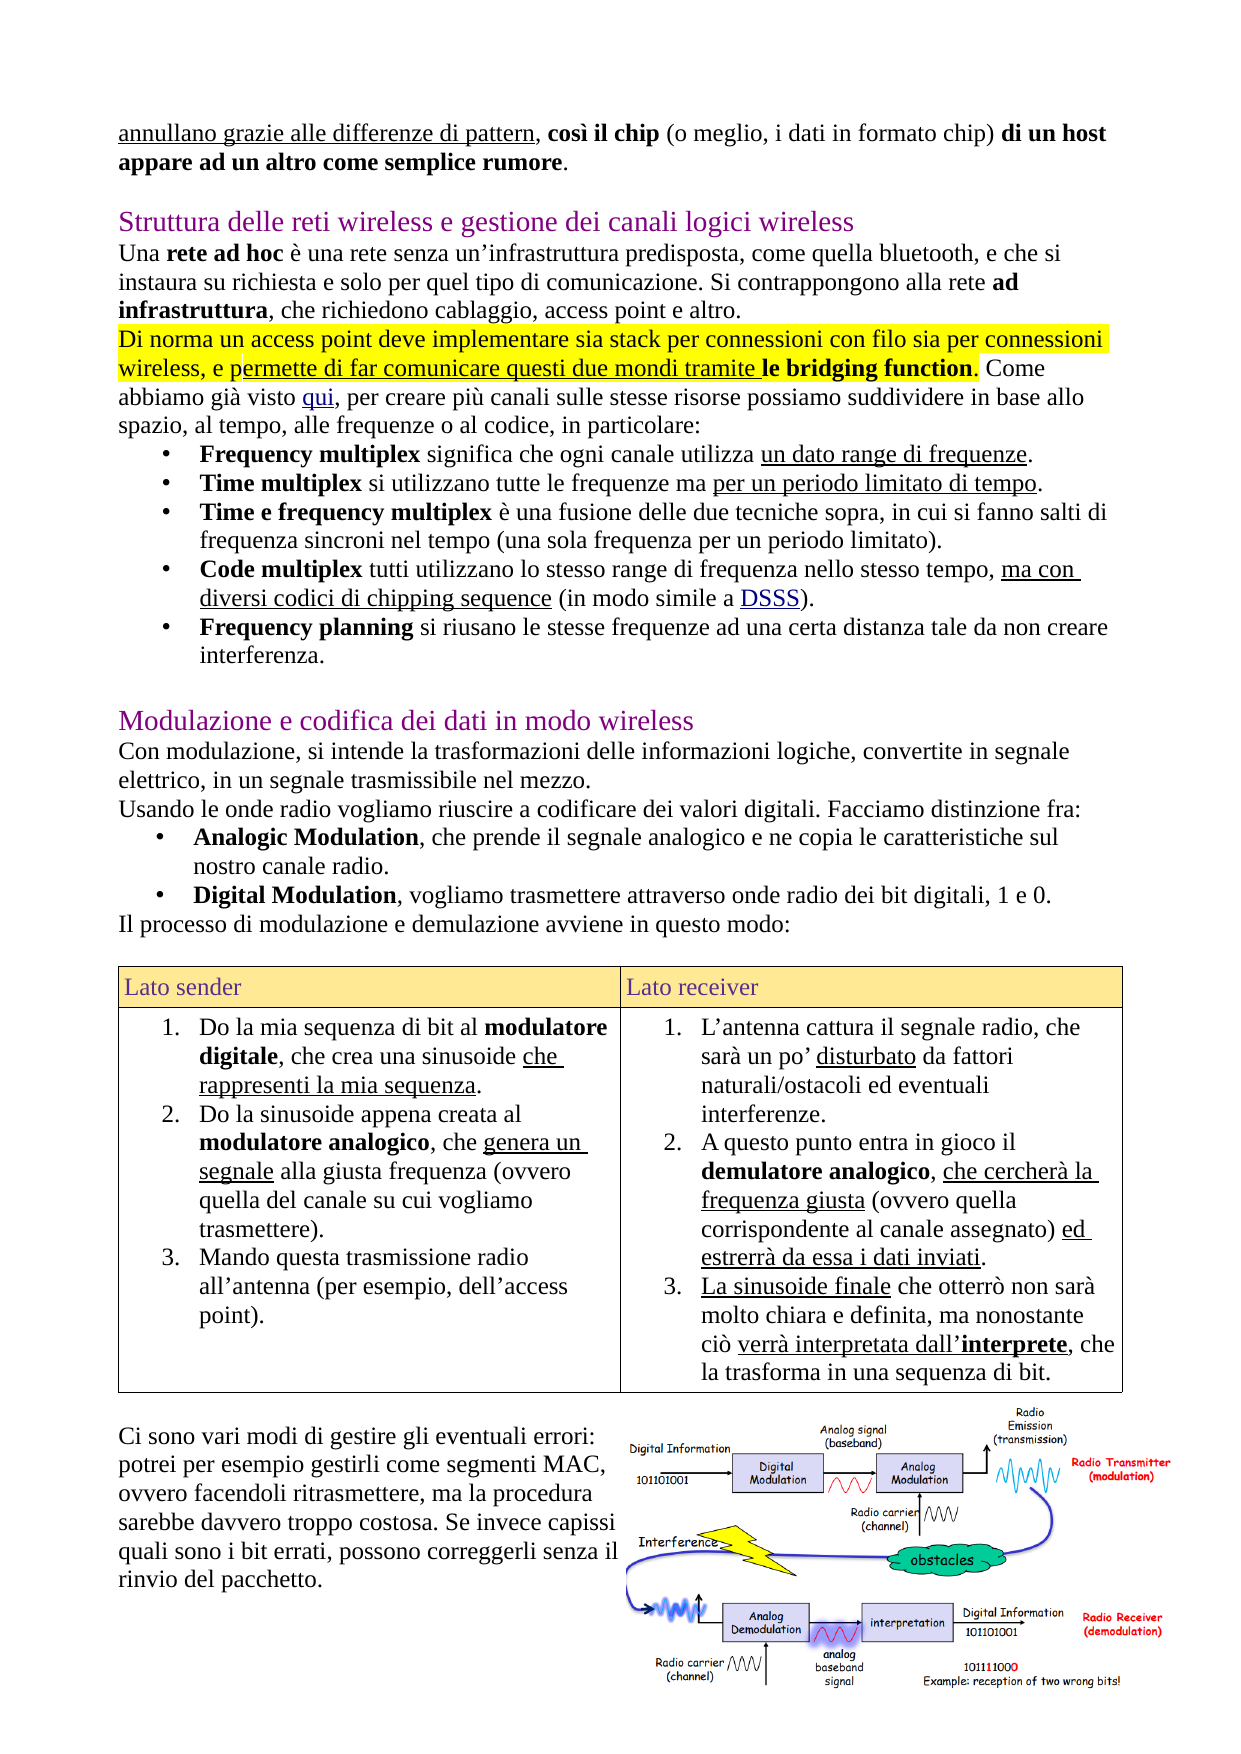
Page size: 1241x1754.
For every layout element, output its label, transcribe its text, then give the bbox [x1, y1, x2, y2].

list Frequency multiplex significa che ogni canale utilizza un dato range di frequenze. [162, 439, 1122, 468]
text Con modulazione, si intende la trasformazioni delle informazioni logiche, convertite in segnale elettrico, in un segnale trasmissibile nel mezzo. [118, 736, 1122, 794]
table_cell L’antenna cattura il segnale radio, che sarà un po’ disturbato da fattori naturali/ostacoli ed eventuali interferenze. A questo punto entra in gioco il demulatore analogico, che cercherà la frequenza giusta (ovvero quella corrispondente al canale assegnato) ed estrerrà da essa i dati inviati. La sinusoide finale che otterrò non sarà molto chiara e definita, ma nonostante ciò verrà interpretata dall’interprete, che la trasforma in una sequenza di bit. [621, 1008, 1122, 1392]
list Time multiplex si utilizzano tutte le frequenze ma per un periodo limitato di tempo. [162, 468, 1122, 497]
list Frequency planning si riusano le stesse frequenze ad una certa distanza tale da non creare interferenza. [162, 612, 1122, 669]
text Modulazione e codifica dei dati in modo wireless [118, 703, 1122, 736]
table_header Lato receiver [621, 967, 1122, 1007]
text Ci sono vari modi di gestire gli eventuali errori: potrei per esempio gestirli come segmenti MAC, ovvero facendoli ritrasmettere, ma la procedura sarebbe davvero troppo costosa. Se invece capissi quali sono i bit errati, possono correggerli senza il rinvio del pacchetto. [118, 1421, 626, 1593]
table_cell Do la mia sequenza di bit al modulatore digitale, che crea una sinusoide che rappresenti la mia sequenza. Do la sinusoide appena creata al modulatore analogico, che genera un segnale alla giusta frequenza (ovvero quella del canale su cui vogliamo trasmettere). Mando questa trasmissione radio all’antenna (per esempio, dell’access point). [119, 1008, 620, 1392]
text annullano grazie alle differenze di pattern, così il chip (o meglio, i dati in formato chip) di un host appare ad un altro come semplice rumore. [118, 118, 1122, 176]
list Code multiplex tutti utilizzano lo stesso range di frequenza nello stesso tempo, ma con diversi codici di chipping sequence (in modo simile a DSSS). [162, 554, 1122, 612]
text Una rete ad hoc è una rete senza un’infrastruttura predisposta, come quella bluetooth, e che si instaura su richiesta e solo per quel tipo di comunicazione. Si contrappongono alla rete ad infrastruttura, che richiedono cablaggio, access point e altro. [118, 238, 1122, 324]
text Di norma un access point deve implementare sia stack per connessioni con filo sia per connessioni wireless, e permette di far comunicare questi due mondi tramite le bridging function. Come abbiamo già visto qui, per creare più canali sulle stesse risorse possiamo suddividere in base allo spazio, al tempo, alle frequenze o al codice, in particolare: [118, 324, 1122, 439]
text Il processo di modulazione e demulazione avviene in questo modo: [118, 909, 1122, 937]
list Digital Modulation, vogliamo trasmettere attraverso onde radio dei bit digitali, 1 e 0. [156, 880, 1122, 909]
list Time e frequency multiplex è una fusione delle due tecniche sopra, in cui si fanno salti di frequenza sincroni nel tempo (una sola frequenza per un periodo limitato). [162, 497, 1122, 554]
text Struttura delle reti wireless e gestione dei canali logici wireless [118, 204, 1122, 238]
list Analogic Modulation, che prende il segnale analogico e ne copia le caratteristiche sul nostro canale radio. [156, 822, 1122, 880]
picture [626, 1402, 1175, 1689]
text Usando le onde radio vogliamo riuscire a codificare dei valori digitali. Facciamo distinzione fra: [118, 794, 1122, 822]
table_header Lato sender [119, 967, 620, 1007]
